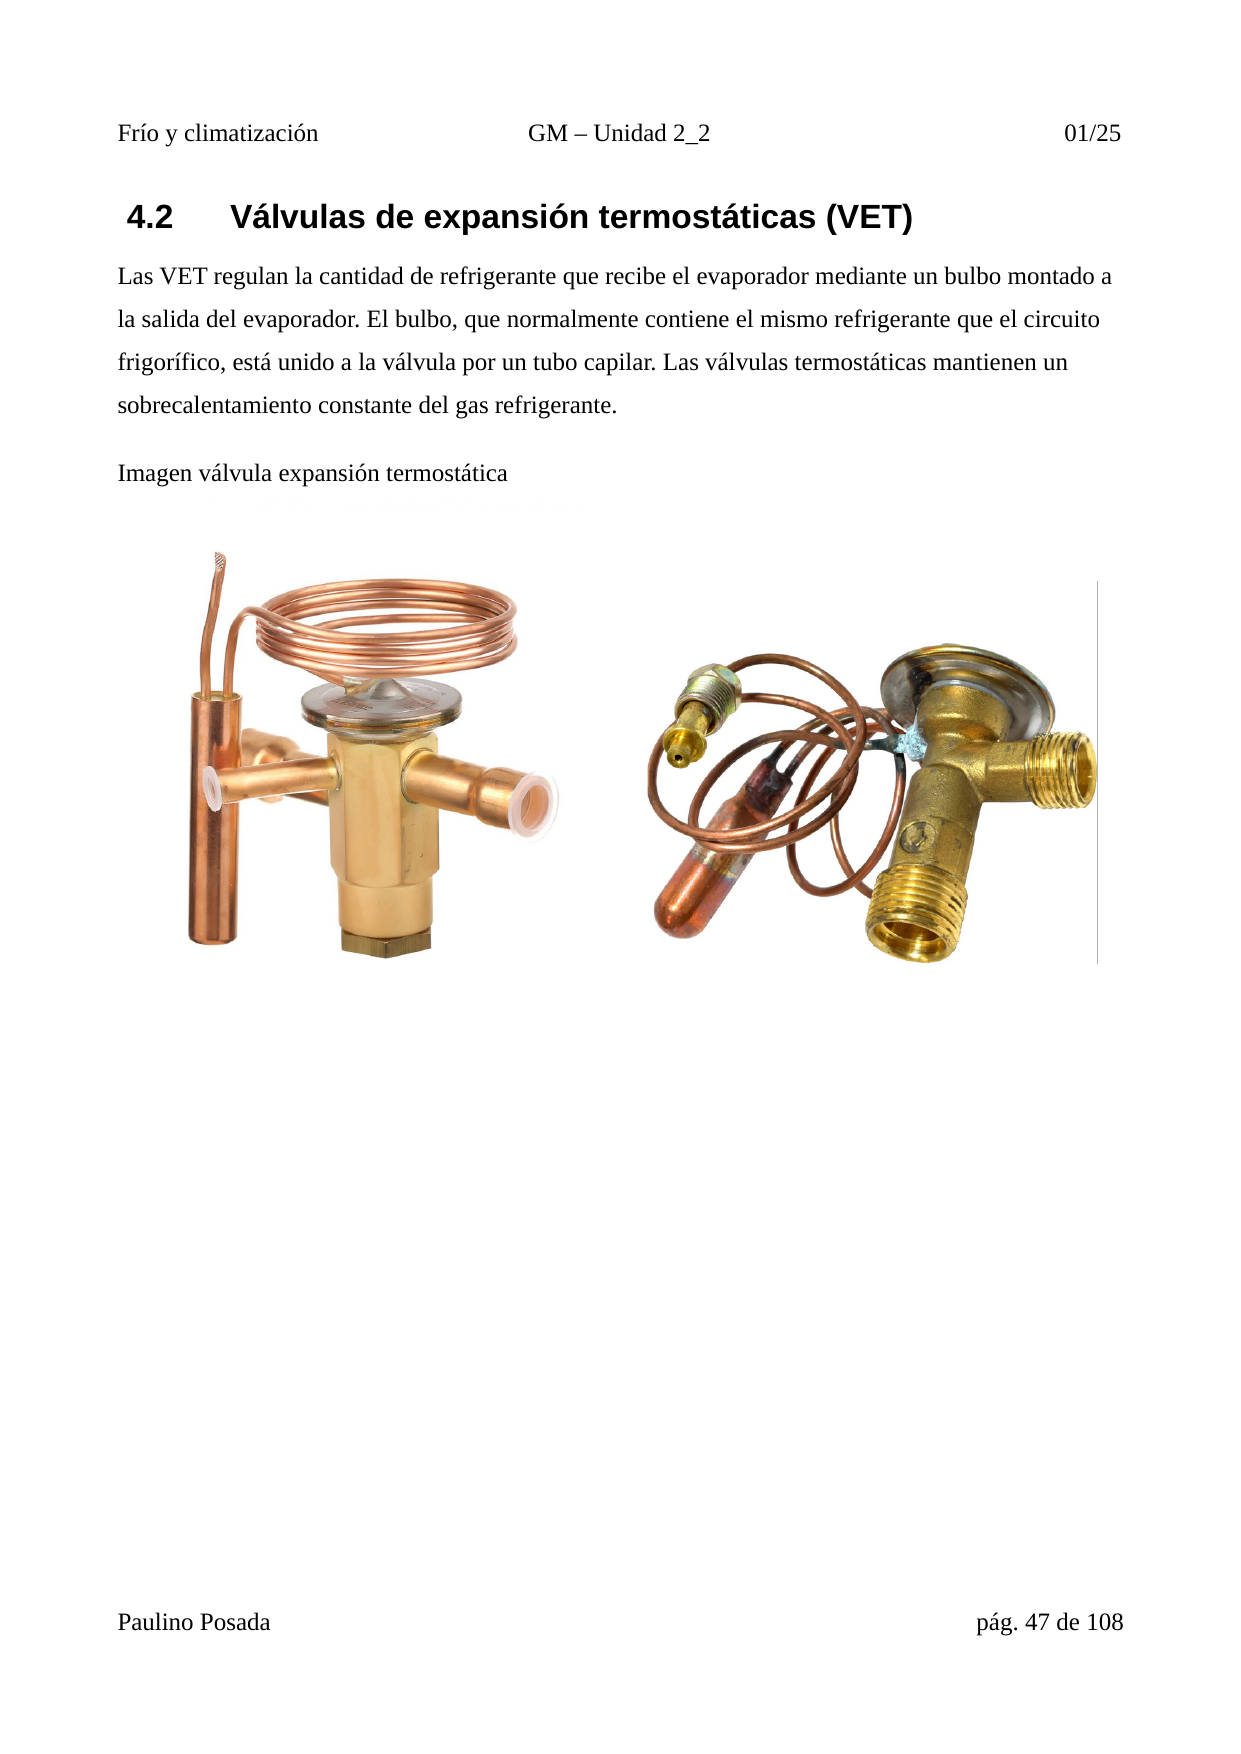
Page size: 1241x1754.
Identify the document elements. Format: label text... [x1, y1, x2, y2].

picture [647, 581, 1098, 964]
text Imagen válvula expansión termostática [117, 458, 1123, 487]
subtitle Válvulas de expansión termostáticas (VET) [117, 197, 1123, 236]
picture [134, 500, 585, 982]
text Las VET regulan la cantidad de refrigerante que recibe el evaporador mediante un bulbo montado a la salida del evaporador. El bulbo, que normalmente contiene el mismo refrigerante que el circuito frigorífico, está unido a la válvula por un tubo capilar. Las válvulas termostáticas mantienen un sobrecalentamiento constante del gas refrigerante. [117, 261, 1123, 419]
